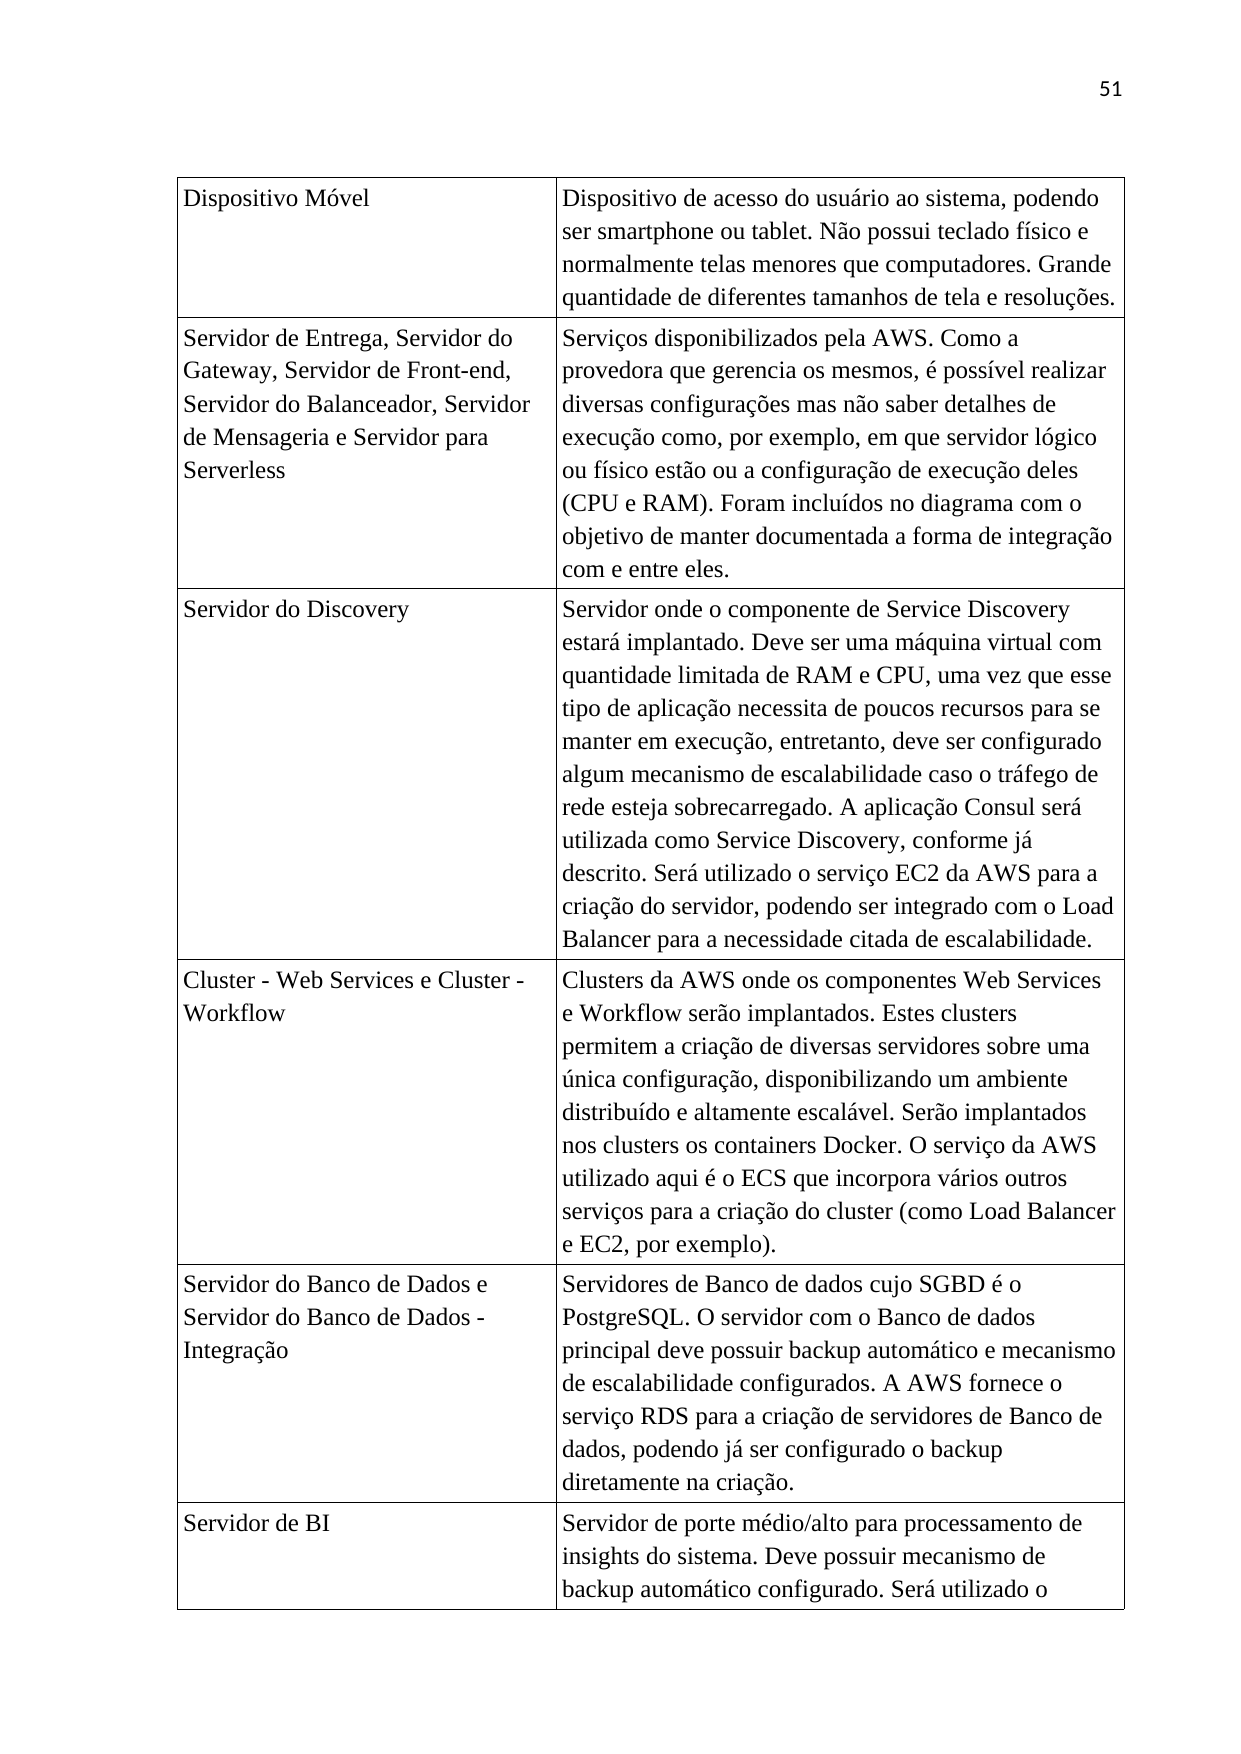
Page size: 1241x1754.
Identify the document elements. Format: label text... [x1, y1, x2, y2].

table_cell Clusters da AWS onde os componentes Web Services e Workflow serão implantados. Estes clusters permitem a criação de diversas servidores sobre uma única configuração, disponibilizando um ambiente distribuído e altamente escalável. Serão implantados nos clusters os containers Docker. O serviço da AWS utilizado aqui é o ECS que incorpora vários outros serviços para a criação do cluster (como Load Balancer e EC2, por exemplo). [557, 960, 1124, 1263]
table_cell Serviços disponibilizados pela AWS. Como a provedora que gerencia os mesmos, é possível realizar diversas configurações mas não saber detalhes de execução como, por exemplo, em que servidor lógico ou físico estão ou a configuração de execução deles (CPU e RAM). Foram incluídos no diagrama com o objetivo de manter documentada a forma de integração com e entre eles. [557, 318, 1124, 588]
table_cell Dispositivo de acesso do usuário ao sistema, podendo ser smartphone ou tablet. Não possui teclado físico e normalmente telas menores que computadores. Grande quantidade de diferentes tamanhos de tela e resoluções. [557, 178, 1124, 317]
table_cell Servidor de Entrega, Servidor do Gateway, Servidor de Front-end, Servidor do Balanceador, Servidor de Mensageria e Servidor para Serverless [178, 318, 556, 588]
table_cell Servidor de porte médio/alto para processamento de insights do sistema. Deve possuir mecanismo de backup automático configurado. Será utilizado o [557, 1503, 1124, 1608]
table_cell Dispositivo Móvel [178, 178, 556, 317]
table_cell Servidores de Banco de dados cujo SGBD é o PostgreSQL. O servidor com o Banco de dados principal deve possuir backup automático e mecanismo de escalabilidade configurados. A AWS fornece o serviço RDS para a criação de servidores de Banco de dados, podendo já ser configurado o backup diretamente na criação. [557, 1265, 1124, 1502]
table_cell Servidor onde o componente de Service Discovery estará implantado. Deve ser uma máquina virtual com quantidade limitada de RAM e CPU, uma vez que esse tipo de aplicação necessita de poucos recursos para se manter em execução, entretanto, deve ser configurado algum mecanismo de escalabilidade caso o tráfego de rede esteja sobrecarregado. A aplicação Consul será utilizada como Service Discovery, conforme já descrito. Será utilizado o serviço EC2 da AWS para a criação do servidor, podendo ser integrado com o Load Balancer para a necessidade citada de escalabilidade. [557, 589, 1124, 959]
table_cell Cluster - Web Services e Cluster - Workflow [178, 960, 556, 1263]
table_cell Servidor do Banco de Dados e Servidor do Banco de Dados - Integração [178, 1265, 556, 1502]
table_cell Servidor do Discovery [178, 589, 556, 959]
table_cell Servidor de BI [178, 1503, 556, 1608]
